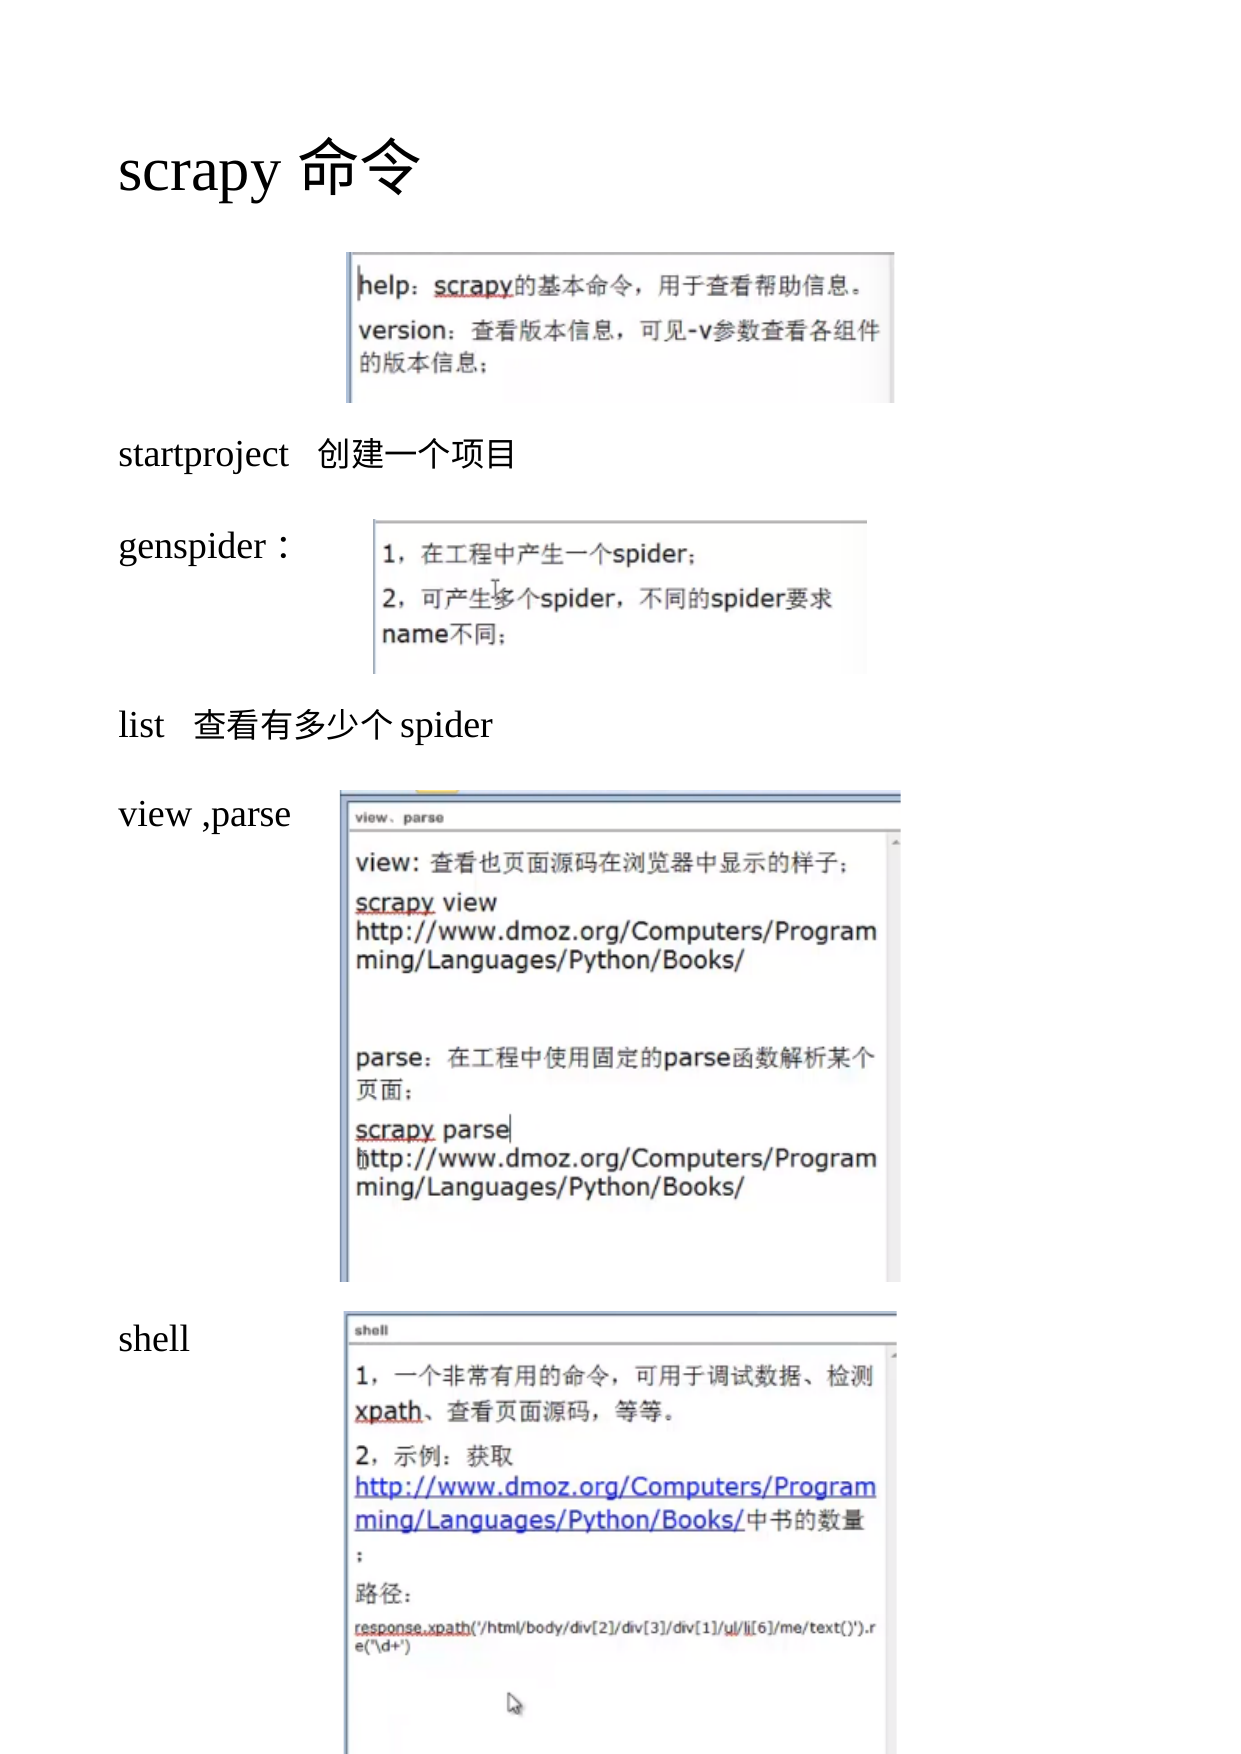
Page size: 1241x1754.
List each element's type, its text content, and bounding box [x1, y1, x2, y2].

text list 查看有多少个spider [118, 699, 1122, 747]
text startproject 创建一个项目 [118, 427, 1122, 476]
text shell [118, 1316, 343, 1359]
text view ,parse [118, 791, 339, 834]
text scrapy 命令 [118, 118, 1122, 209]
text [897, 1316, 1122, 1359]
text genspider ： [118, 519, 373, 568]
picture [346, 252, 895, 403]
text [867, 519, 1122, 568]
text [901, 791, 1122, 834]
picture [373, 519, 867, 674]
picture [343, 1311, 897, 1754]
picture [339, 790, 901, 1282]
